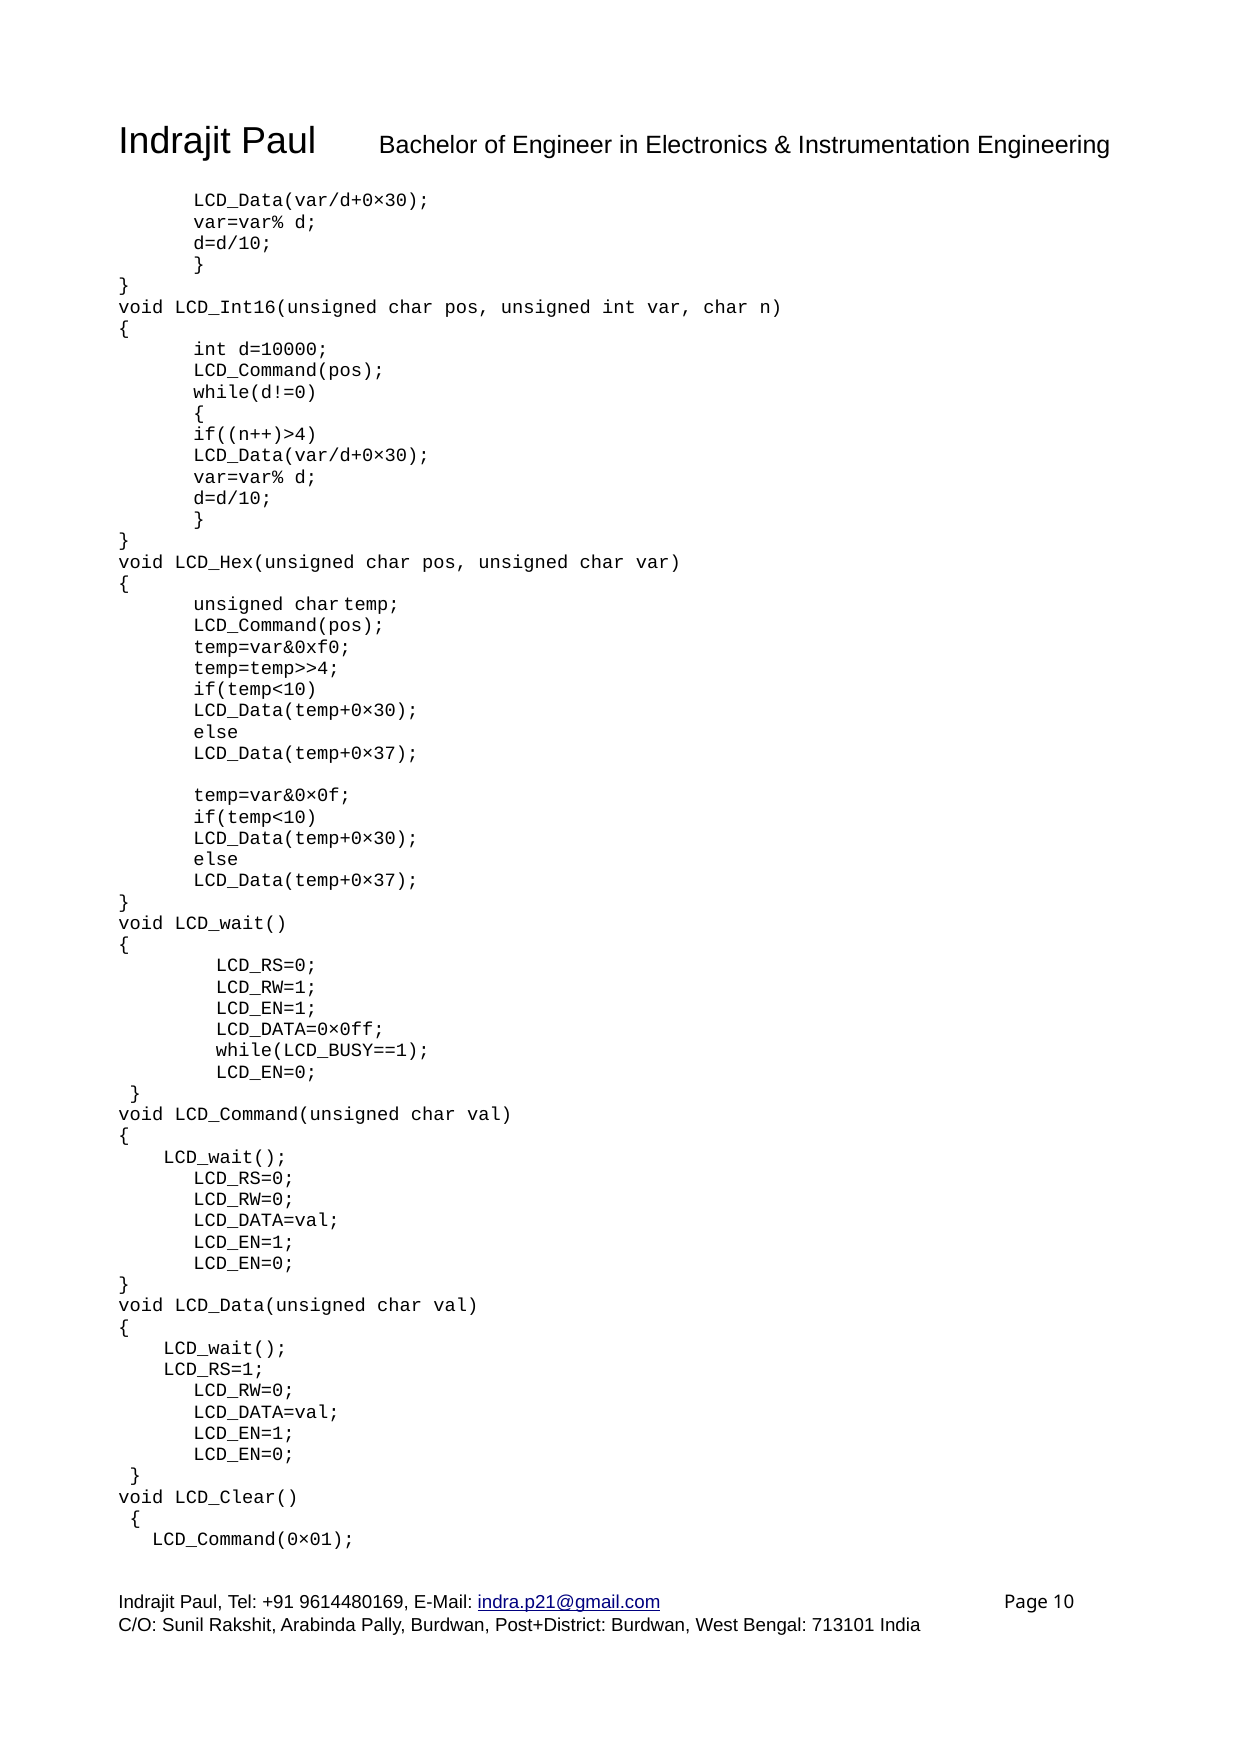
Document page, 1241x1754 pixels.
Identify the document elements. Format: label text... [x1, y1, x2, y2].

text LCD_RS=0; [118, 1169, 1122, 1190]
text LCD_Command(0×01); [118, 1530, 1122, 1551]
text LCD_EN=1; [118, 1232, 1122, 1254]
text { [118, 404, 1122, 425]
text LCD_wait(); [118, 1147, 1122, 1169]
text if(temp<10) [118, 807, 1122, 829]
text LCD_Data(var/d+0×30); [118, 446, 1122, 467]
text void LCD_Data(unsigned char val) [118, 1296, 1122, 1317]
text { [118, 574, 1122, 595]
text } [118, 1275, 1122, 1296]
text void LCD_Hex(unsigned char pos, unsigned char var) [118, 552, 1122, 574]
text else [118, 850, 1122, 871]
text LCD_EN=0; [118, 1062, 1122, 1084]
text void LCD_wait() [118, 914, 1122, 935]
text if((n++)>4) [118, 425, 1122, 446]
text LCD_Data(var/d+0×30); [118, 191, 1122, 212]
text } [118, 510, 1122, 531]
text temp=temp>>4; [118, 659, 1122, 680]
text } [118, 276, 1122, 297]
text LCD_Command(pos); [118, 361, 1122, 382]
text LCD_RS=0; [118, 956, 1122, 977]
text int d=10000; [118, 340, 1122, 361]
text { [118, 1317, 1122, 1339]
text while(d!=0) [118, 382, 1122, 404]
text LCD_DATA=0×0ff; [118, 1020, 1122, 1041]
text LCD_EN=0; [118, 1254, 1122, 1275]
text LCD_EN=1; [118, 1424, 1122, 1445]
text LCD_EN=0; [118, 1445, 1122, 1466]
text { [118, 935, 1122, 956]
text } [118, 531, 1122, 552]
text { [118, 1126, 1122, 1147]
text d=d/10; [118, 234, 1122, 255]
text } [118, 255, 1122, 276]
text LCD_Data(temp+0×30); [118, 701, 1122, 722]
text LCD_RW=0; [118, 1190, 1122, 1211]
text { [118, 1509, 1122, 1530]
text } [118, 1084, 1122, 1105]
text LCD_RW=1; [118, 977, 1122, 999]
text LCD_DATA=val; [118, 1402, 1122, 1424]
text while(LCD_BUSY==1); [118, 1041, 1122, 1062]
text void LCD_Clear() [118, 1487, 1122, 1509]
text temp=var&0×0f; [118, 786, 1122, 807]
text var=var% d; [118, 467, 1122, 489]
text LCD_Data(temp+0×37); [118, 871, 1122, 892]
text var=var% d; [118, 212, 1122, 234]
text unsigned char temp; [118, 595, 1122, 616]
text LCD_wait(); [118, 1339, 1122, 1360]
text LCD_DATA=val; [118, 1211, 1122, 1232]
text LCD_Data(temp+0×30); [118, 829, 1122, 850]
text if(temp<10) [118, 680, 1122, 701]
text } [118, 1466, 1122, 1487]
text { [118, 319, 1122, 340]
text void LCD_Int16(unsigned char pos, unsigned int var, char n) [118, 297, 1122, 319]
text } [118, 892, 1122, 914]
text LCD_Data(temp+0×37); [118, 744, 1122, 765]
text LCD_EN=1; [118, 999, 1122, 1020]
text void LCD_Command(unsigned char val) [118, 1105, 1122, 1126]
text LCD_Command(pos); [118, 616, 1122, 637]
text temp=var&0xf0; [118, 637, 1122, 659]
text else [118, 722, 1122, 744]
text LCD_RW=0; [118, 1381, 1122, 1402]
text LCD_RS=1; [118, 1360, 1122, 1381]
text d=d/10; [118, 489, 1122, 510]
